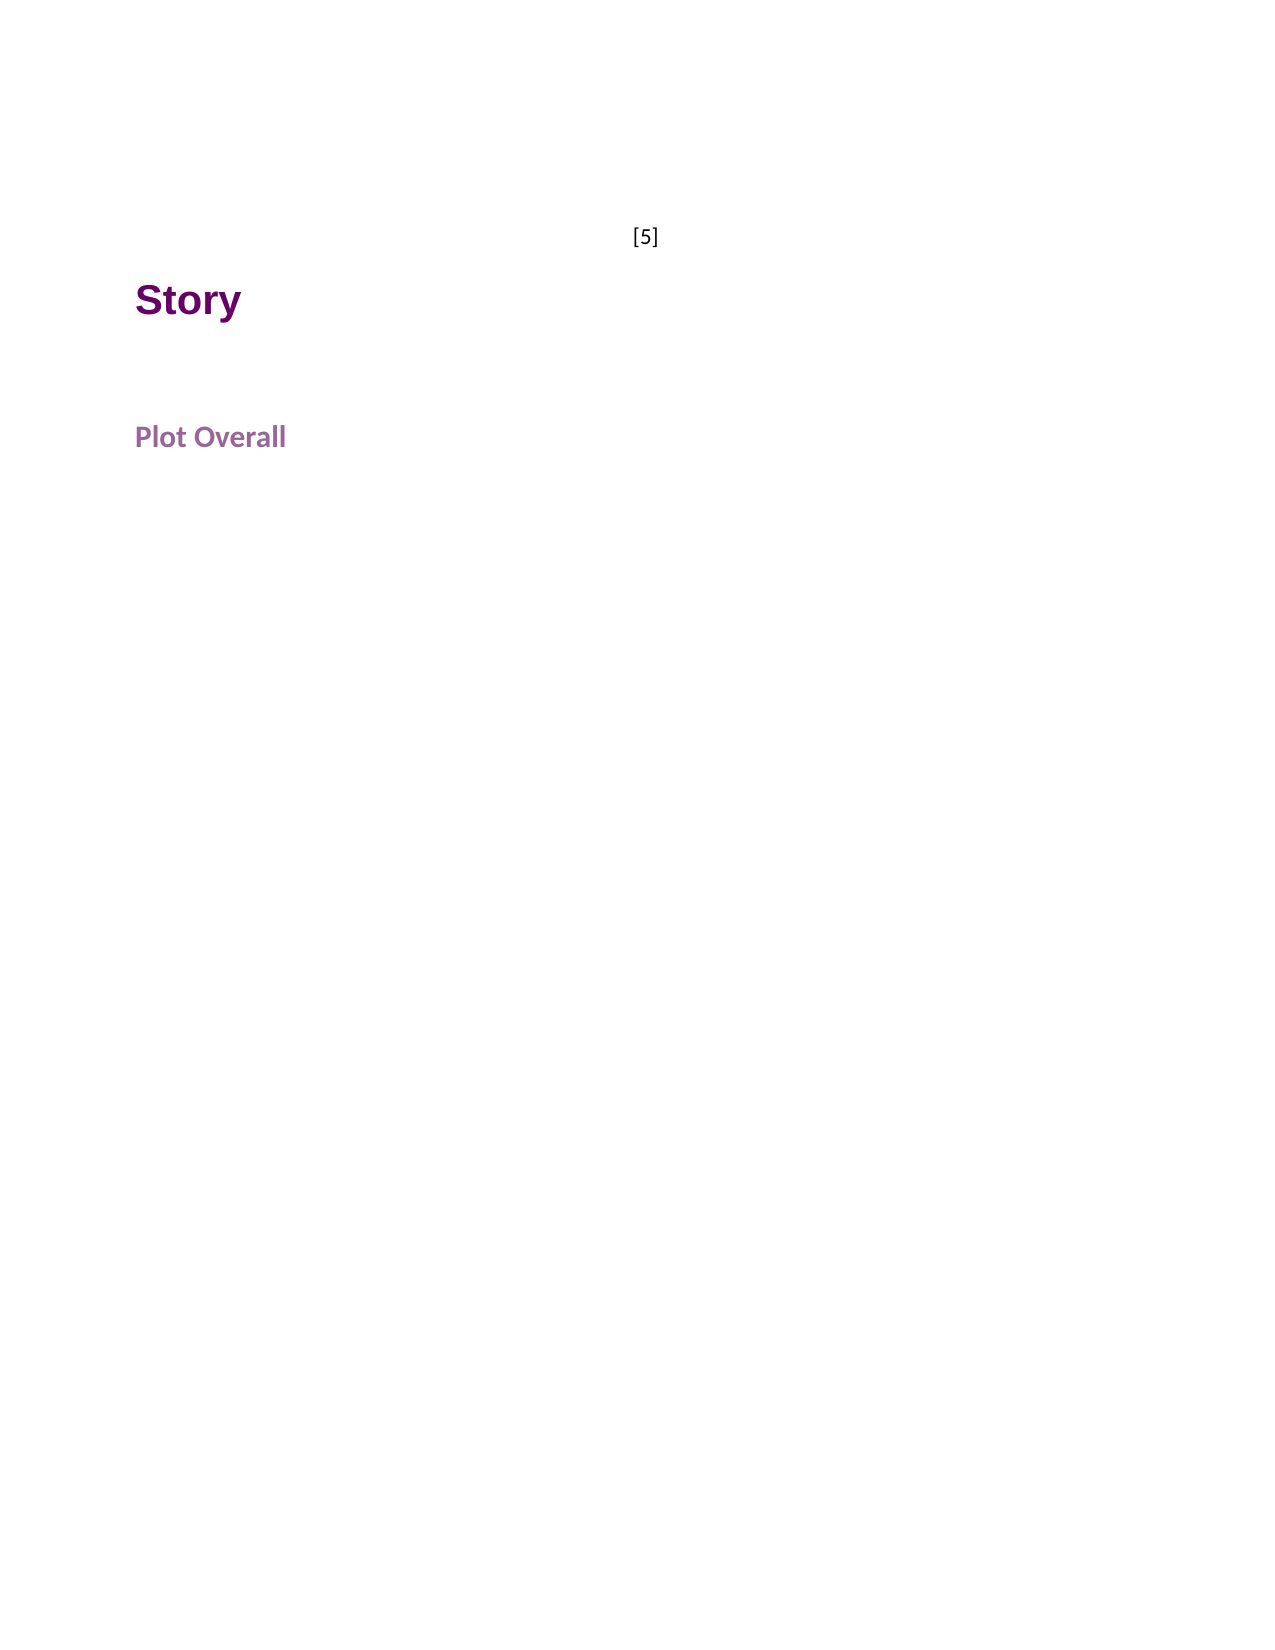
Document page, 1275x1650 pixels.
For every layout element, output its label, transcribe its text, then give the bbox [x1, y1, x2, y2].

subtitle Plot Overall [135, 417, 1156, 455]
subtitle Story [135, 275, 1156, 323]
text [4] [135, 222, 1156, 250]
